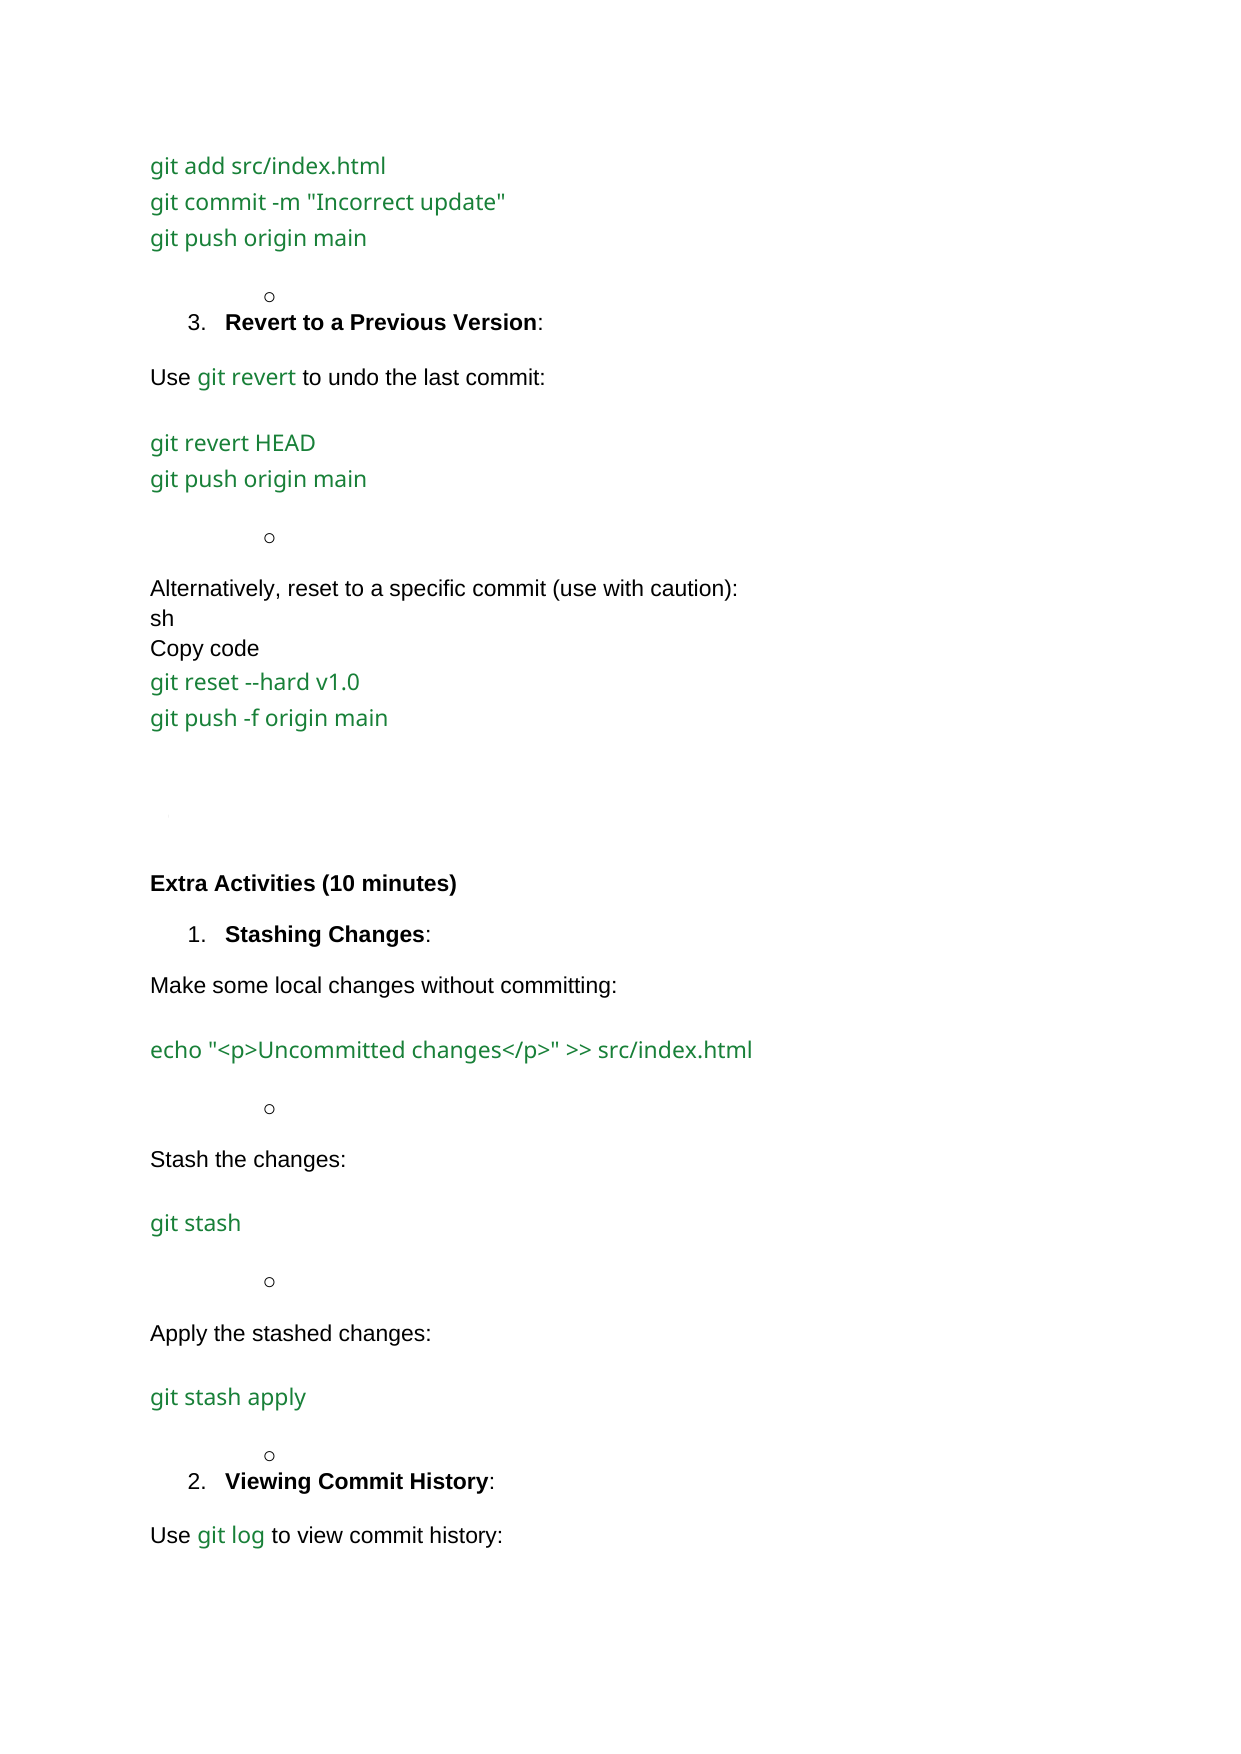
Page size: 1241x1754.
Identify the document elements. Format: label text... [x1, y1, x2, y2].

text Alternatively, reset to a specific commit (use with caution): sh Copy code git reset --hard v1.0 [150, 575, 1090, 698]
text Use git log to view commit history: [150, 1519, 1090, 1581]
text git add src/index.html [150, 150, 1090, 181]
text git push origin main [150, 463, 1090, 494]
text git commit -m "Incorrect update" [150, 186, 1090, 217]
text Stash the changes: git stash [150, 1146, 1090, 1238]
list Stashing Changes: [187, 921, 1090, 947]
text Apply the stashed changes: git stash apply [150, 1319, 1090, 1412]
list Revert to a Previous Version: [187, 309, 1090, 336]
text Use git revert to undo the last commit: git revert HEAD [150, 361, 1090, 458]
subtitle Extra Activities (10 minutes) [150, 870, 1090, 896]
text git push origin main [150, 222, 1090, 253]
text git push -f origin main [150, 702, 1090, 733]
list Viewing Commit History: [187, 1468, 1090, 1494]
text Make some local changes without committing: echo "<p>Uncommitted changes</p>" >> src/index.html [150, 972, 1090, 1065]
